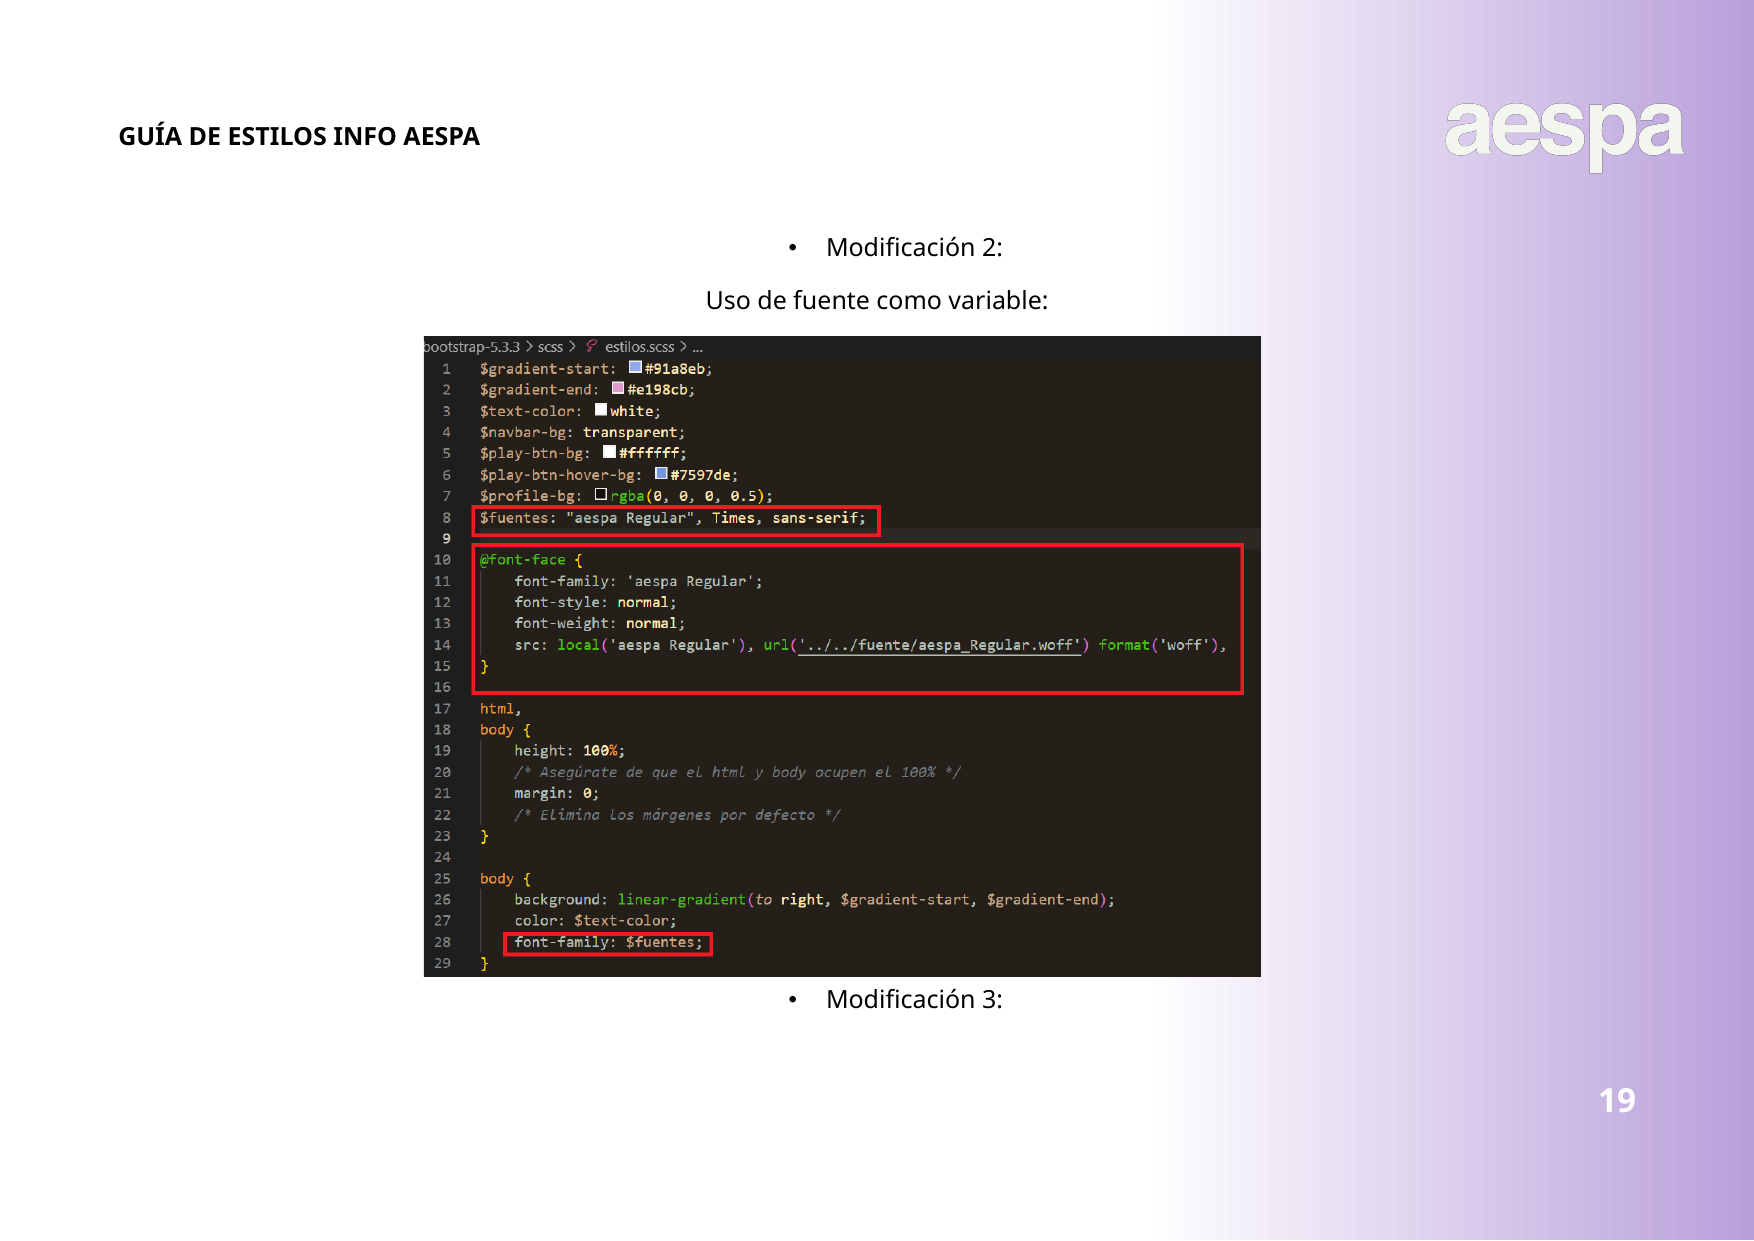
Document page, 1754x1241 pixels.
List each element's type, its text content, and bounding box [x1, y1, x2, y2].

list Modificación 2: [156, 229, 1636, 263]
list Modificación 3: [156, 356, 1636, 1016]
picture [423, 336, 1261, 977]
picture [1428, 88, 1703, 187]
text Uso de fuente como variable: [118, 283, 1636, 317]
